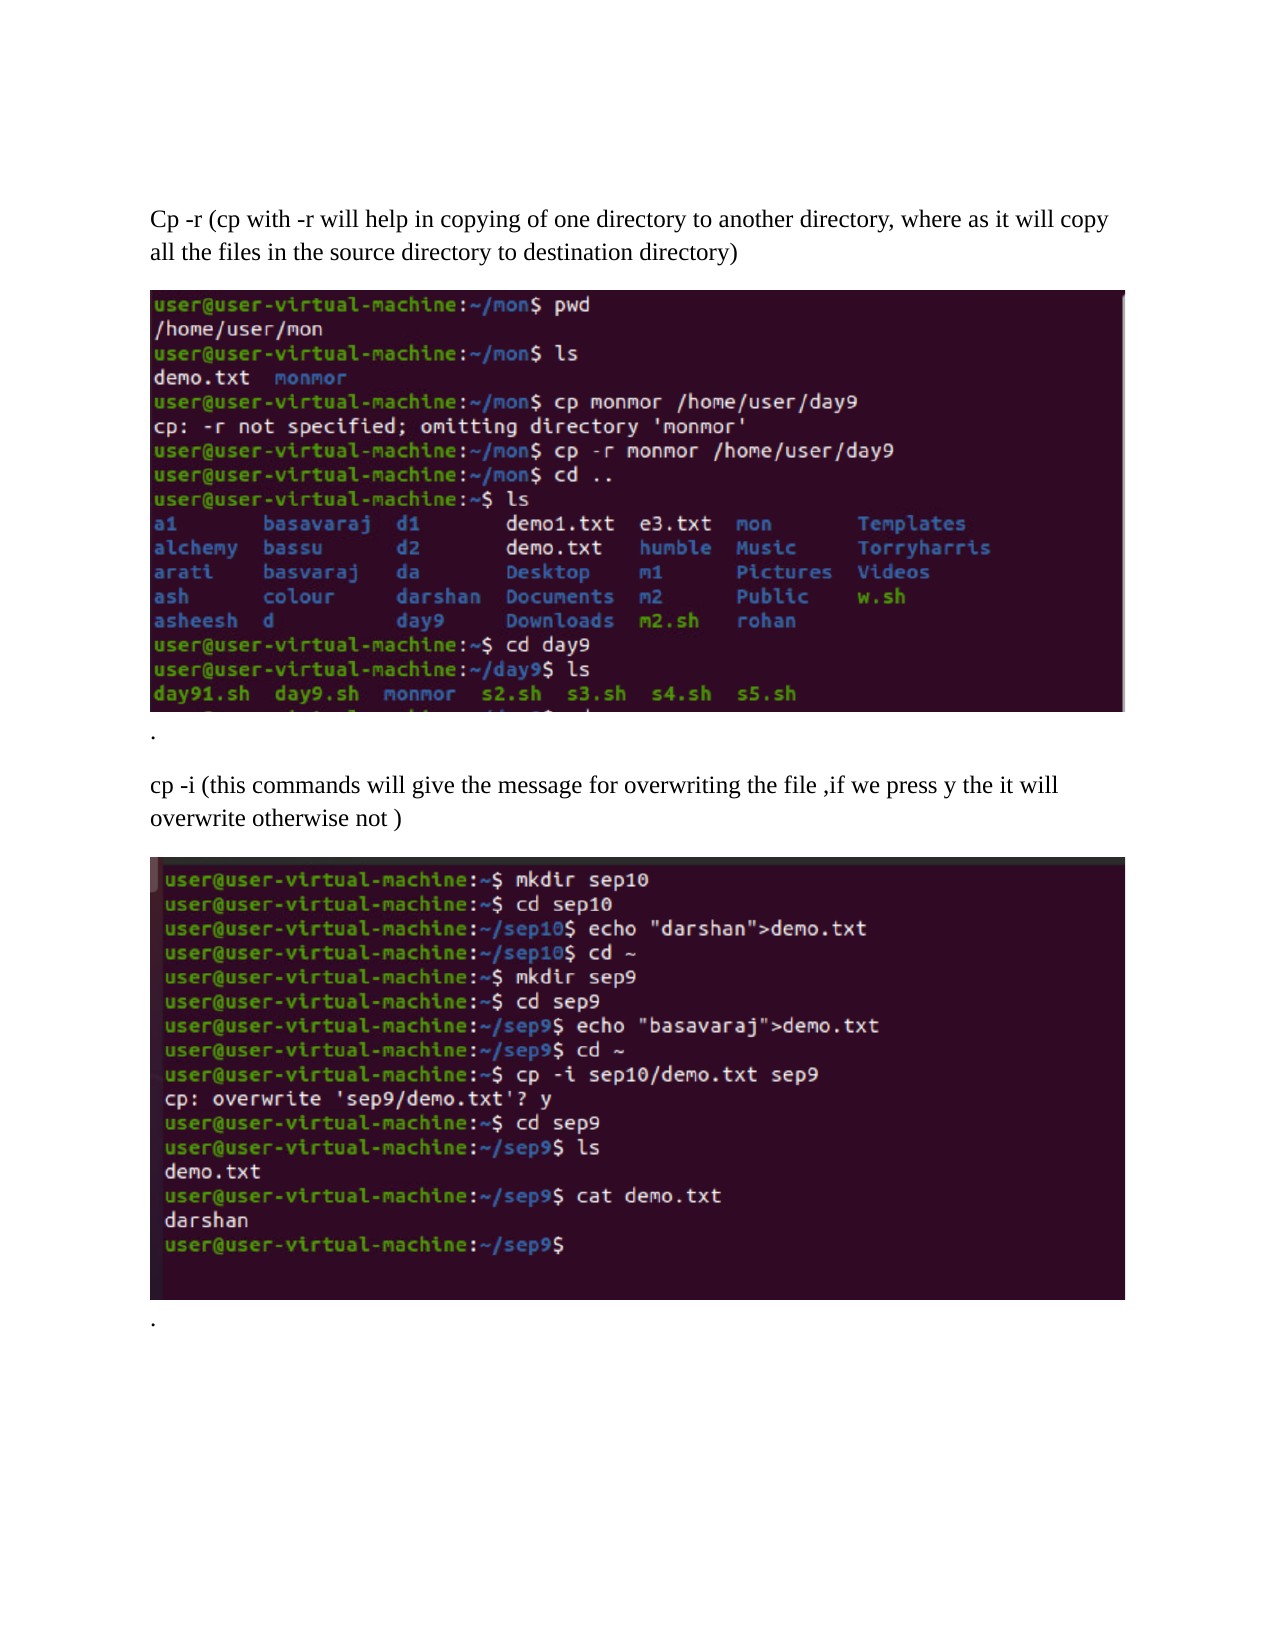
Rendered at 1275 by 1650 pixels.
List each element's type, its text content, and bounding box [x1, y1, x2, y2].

picture [150, 290, 1125, 712]
text . [150, 712, 1125, 745]
text . [150, 1300, 1125, 1332]
text Cp -r (cp with -r will help in copying of one directory to another directory, where as it will copy all the files in the source directory to destination directory) [150, 204, 1125, 266]
text cp -i (this commands will give the message for overwriting the file ,if we press y the it will overwrite otherwise not ) [150, 770, 1125, 832]
picture [150, 857, 1125, 1300]
